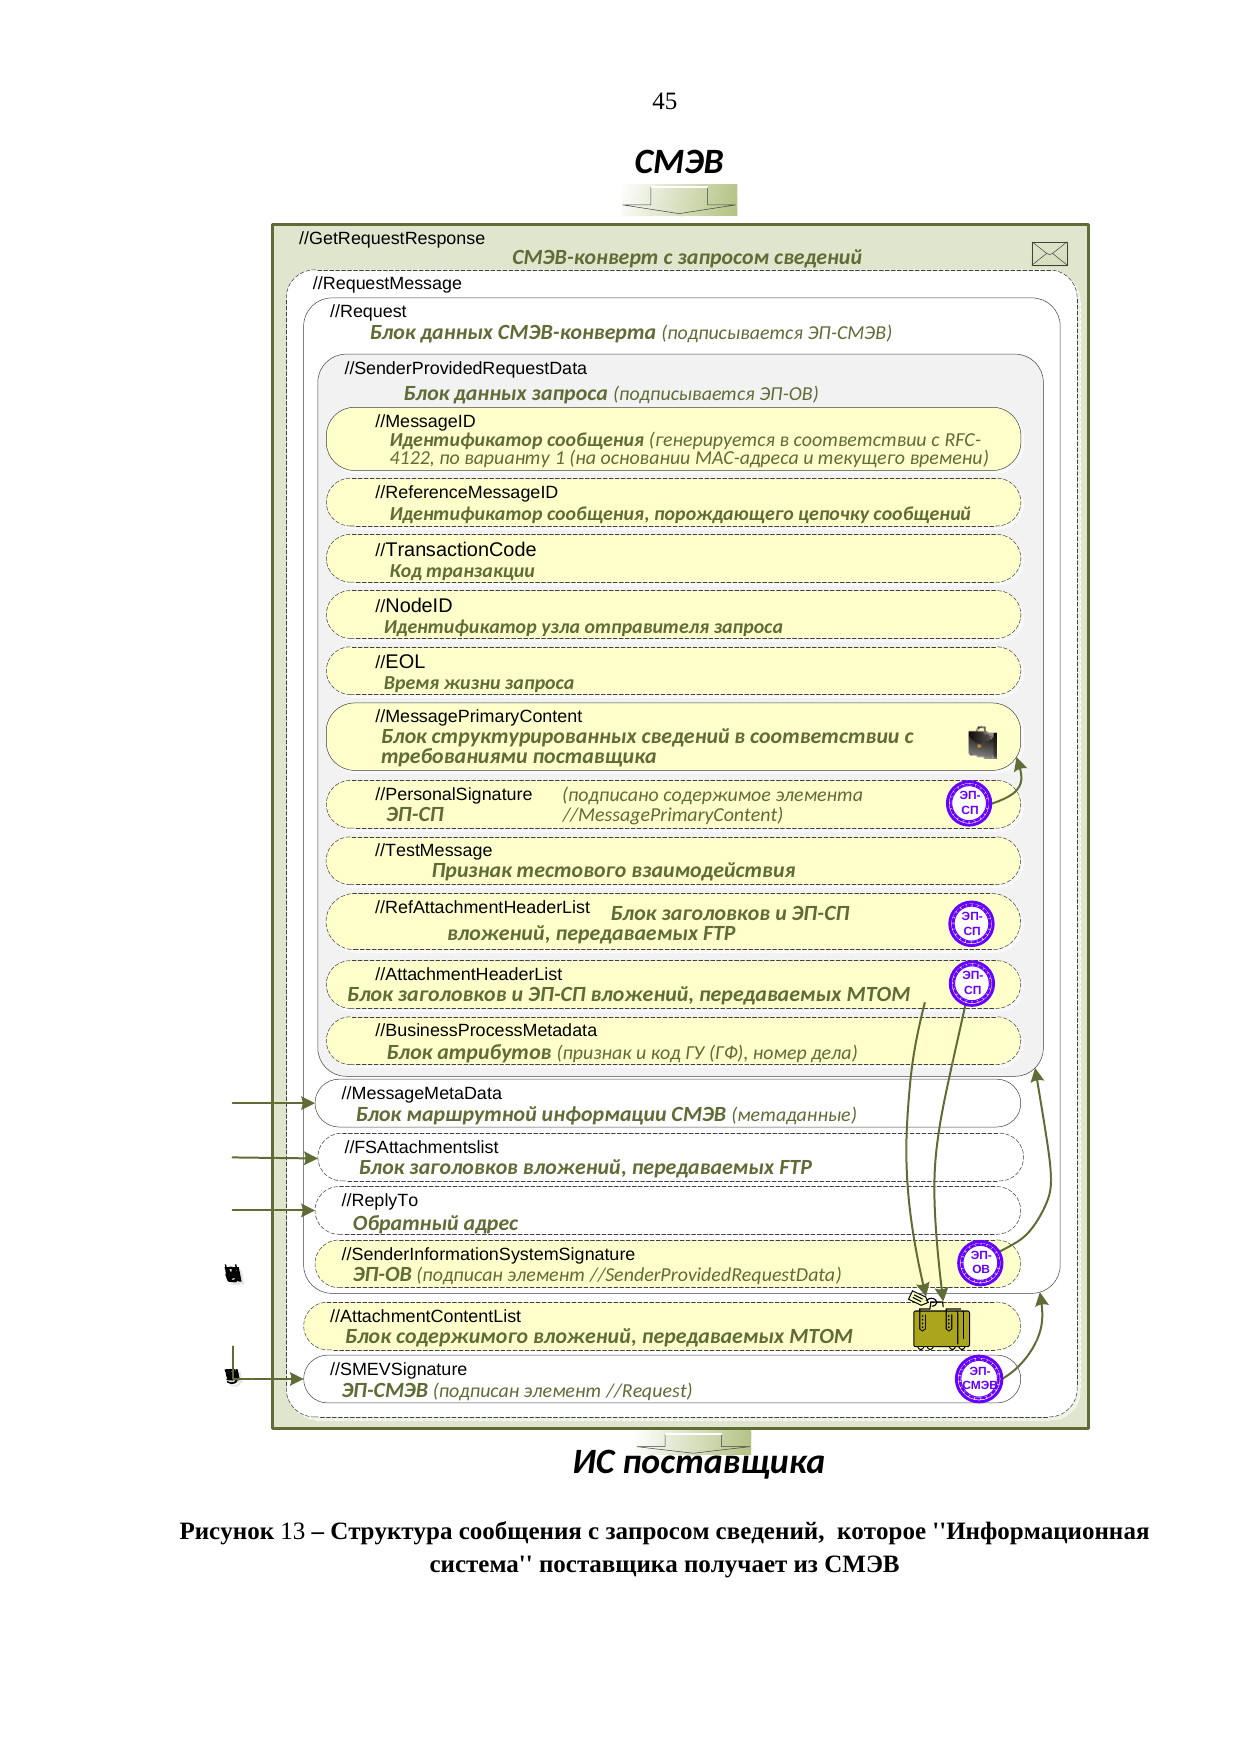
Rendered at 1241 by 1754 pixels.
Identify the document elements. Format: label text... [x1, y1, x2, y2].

text Рисунок 13 – Структура сообщения с запросом сведений, которое ''Информационная система'' поставщика получает из СМЭВ [177, 1516, 1152, 1578]
